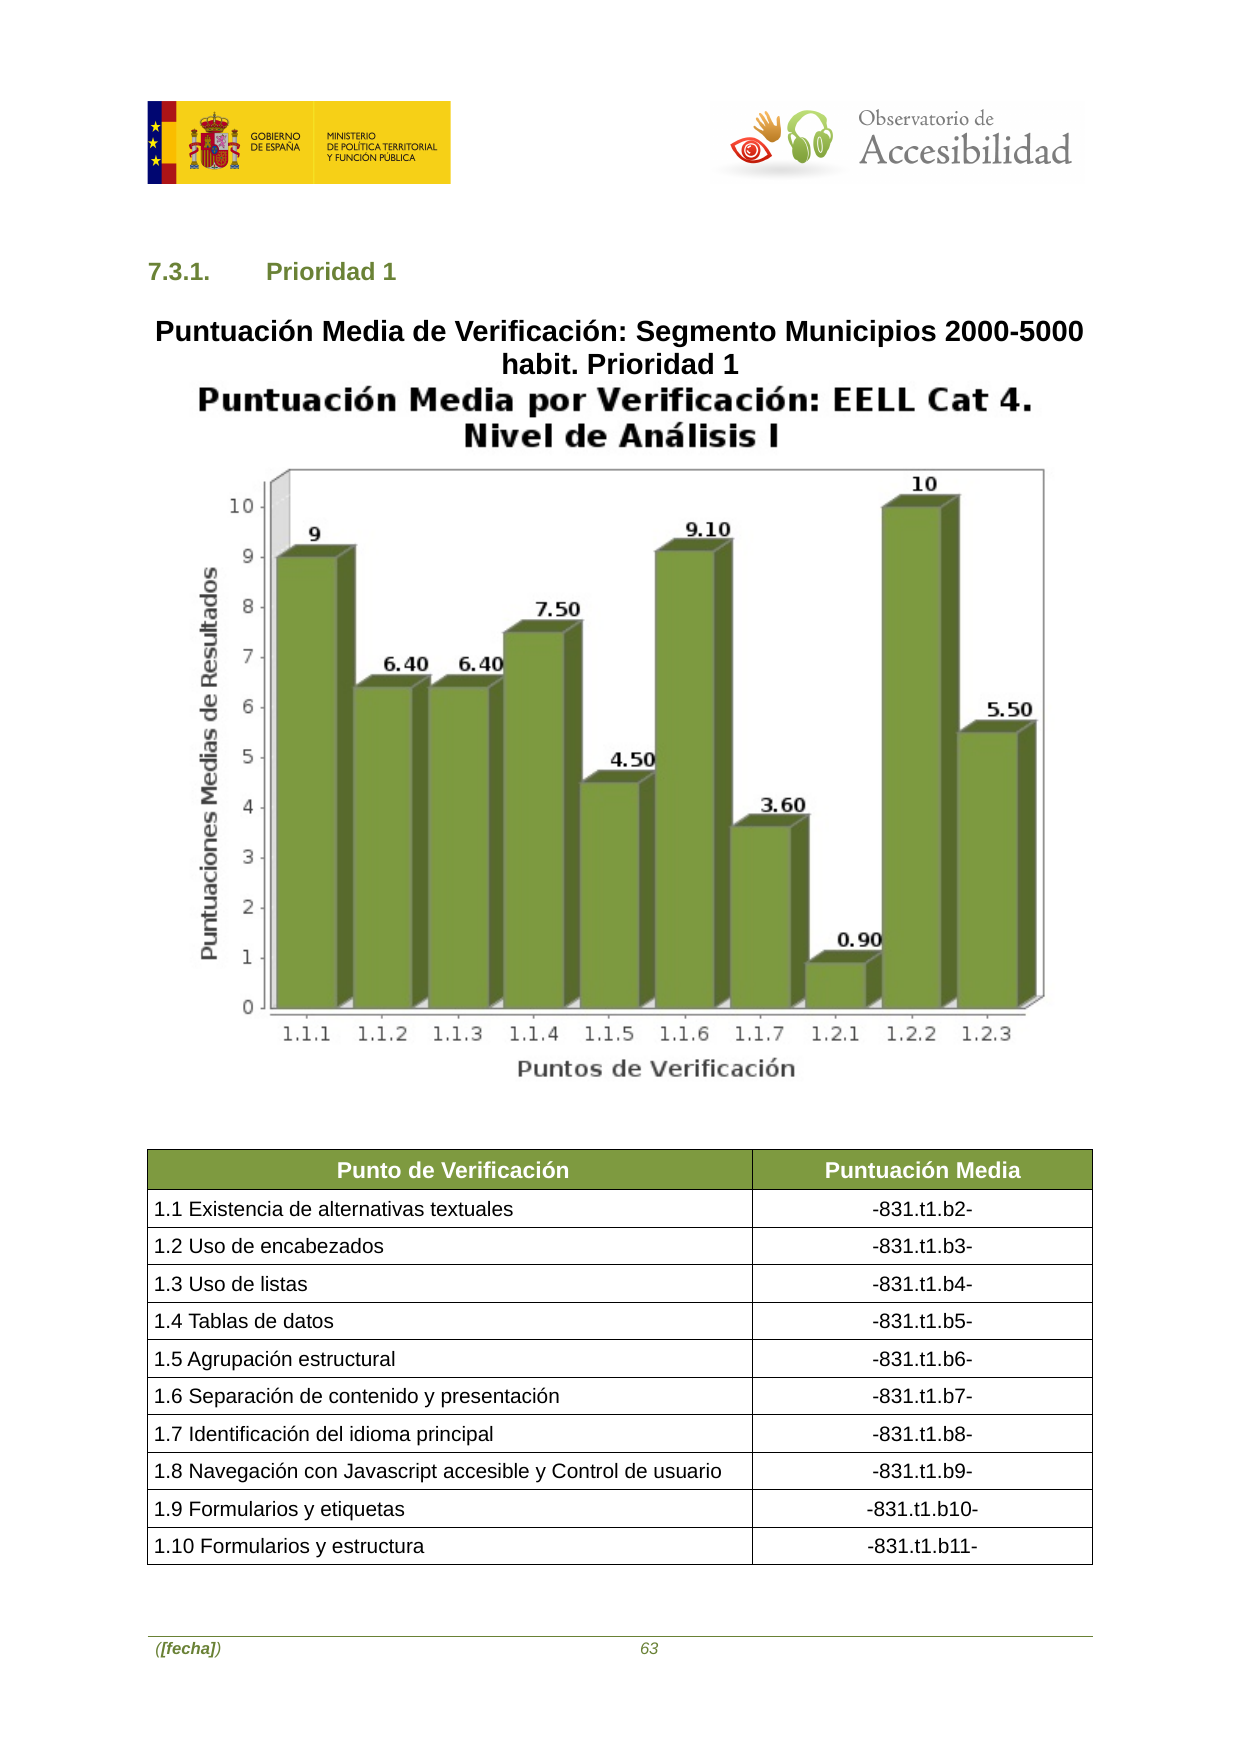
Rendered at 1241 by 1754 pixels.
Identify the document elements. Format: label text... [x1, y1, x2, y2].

table_cell 1.5 Agrupación estructural [148, 1340, 752, 1377]
picture [178, 380, 1062, 1091]
table_cell -831.t1.b3- [753, 1228, 1092, 1264]
table_cell -831.t1.b7- [753, 1378, 1092, 1414]
table_cell -831.t1.b11- [753, 1528, 1092, 1564]
table_cell 1.3 Uso de listas [148, 1265, 752, 1302]
table_cell 1.4 Tablas de datos [148, 1303, 752, 1339]
table_header Punto de Verificación [148, 1150, 752, 1189]
table_cell 1.6 Separación de contenido y presentación [148, 1378, 752, 1414]
table_cell -831.t1.b6- [753, 1340, 1092, 1377]
table_cell 1.2 Uso de encabezados [148, 1228, 752, 1264]
table_cell -831.t1.b10- [753, 1490, 1092, 1527]
table_cell -831.t1.b8- [753, 1415, 1092, 1452]
picture [710, 101, 1086, 184]
table_cell 1.10 Formularios y estructura [148, 1528, 752, 1564]
table_cell 1.1 Existencia de alternativas textuales [148, 1190, 752, 1227]
subtitle Prioridad 1 [148, 257, 1092, 286]
table_cell 1.8 Navegación con Javascript accesible y Control de usuario [148, 1453, 752, 1489]
table_cell 1.9 Formularios y etiquetas [148, 1490, 752, 1527]
table_cell -831.t1.b2- [753, 1190, 1092, 1227]
table_cell 1.7 Identificación del idioma principal [148, 1415, 752, 1452]
table_cell -831.t1.b9- [753, 1453, 1092, 1489]
table_cell -831.t1.b5- [753, 1303, 1092, 1339]
text Puntuación Media de Verificación: Segmento Municipios 2000-5000 habit. Prioridad 1 [148, 314, 1092, 381]
picture [147, 101, 451, 184]
table_header Puntuación Media [753, 1150, 1092, 1189]
table_cell -831.t1.b4- [753, 1265, 1092, 1302]
